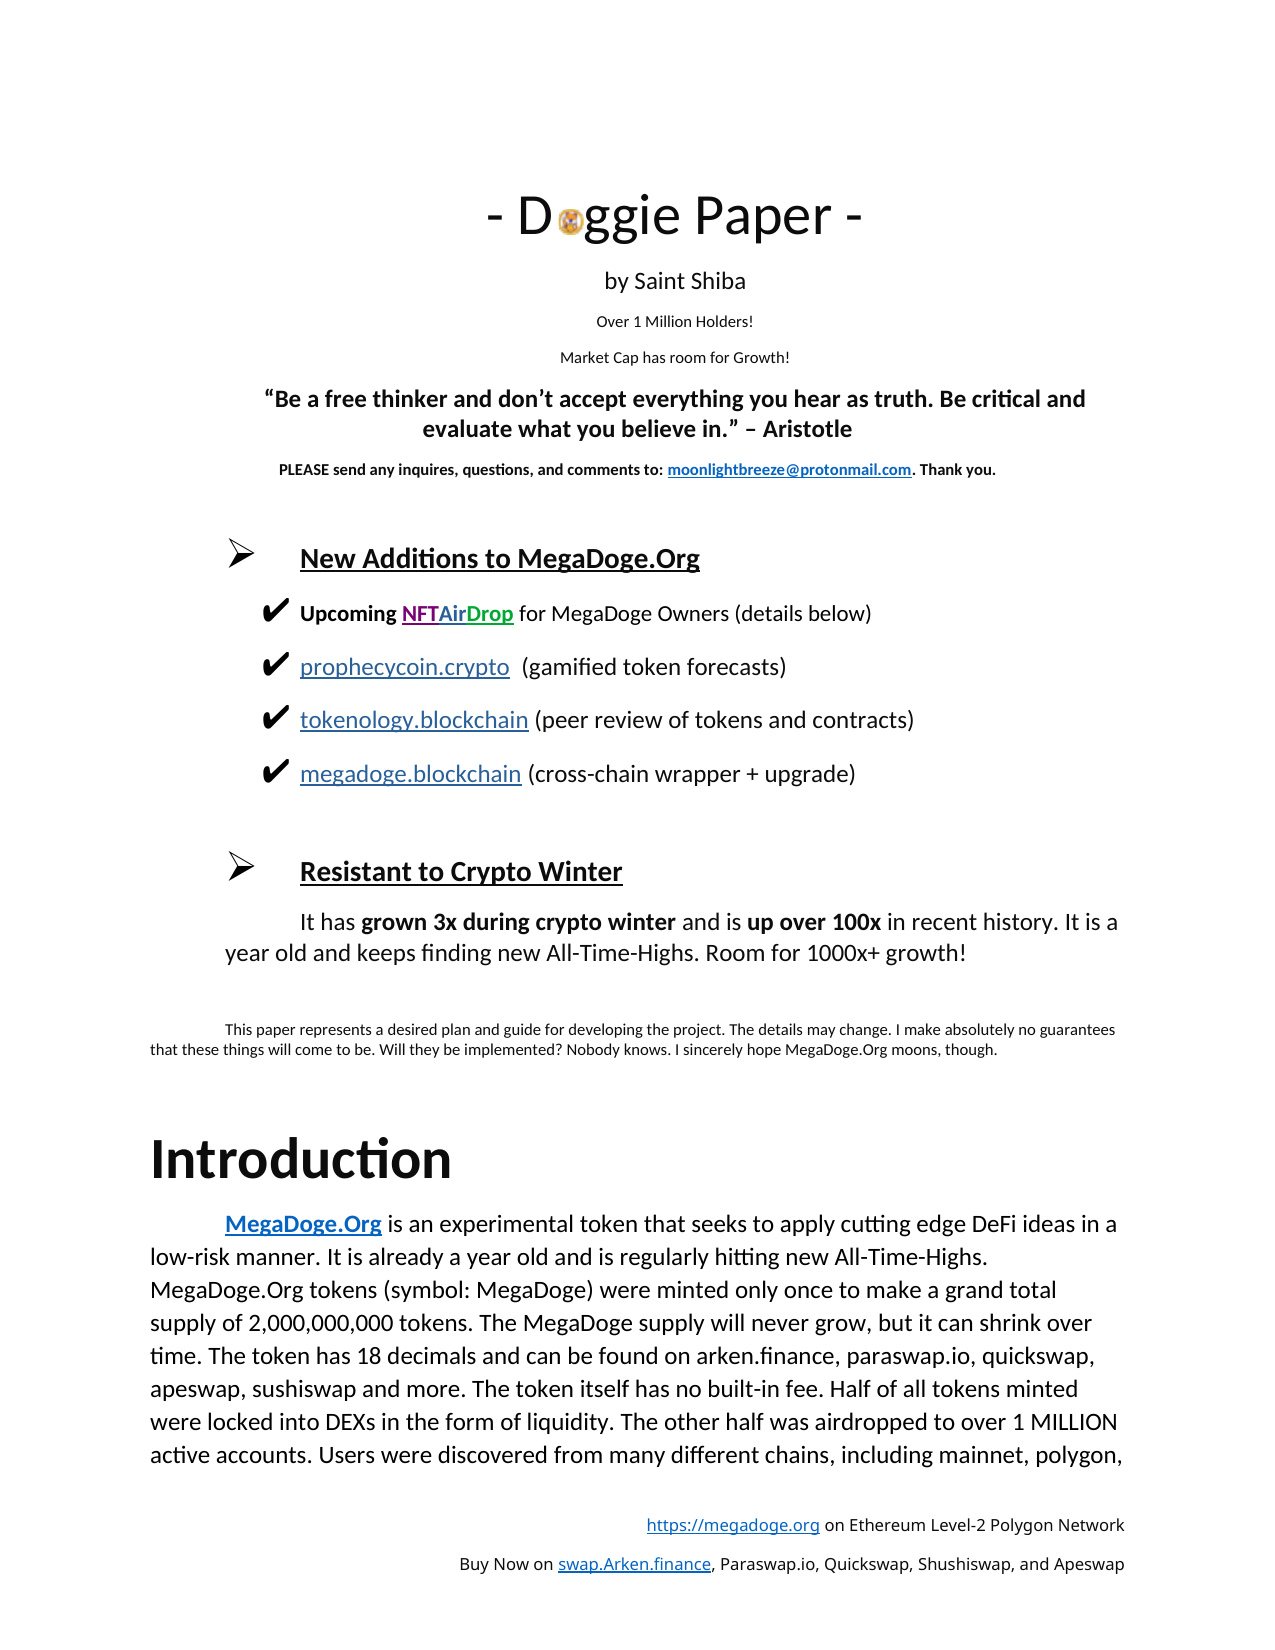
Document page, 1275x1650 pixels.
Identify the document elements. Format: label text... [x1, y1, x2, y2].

list megadoge.blockchain (cross-chain wrapper + upgrade) [262, 753, 1125, 791]
list - D ggie Paper - [225, 178, 1125, 249]
text It has grown 3x during crypto winter and is up over 100x in recent history. It is a year old and keeps finding new All-Time-Highs. Room for 1000x+ growth! [225, 907, 1125, 968]
list Upcoming NFTAirDrop for MegaDoge Owners (details below) [262, 593, 1125, 631]
text PLEASE send any inquires, questions, and comments to: moonlightbreeze@protonmail.com. Thank you. [150, 459, 1125, 480]
text Over 1 Million Holders! [150, 311, 1125, 331]
text “Be a free thinker and don’t accept everything you hear as truth. Be critical and evaluate what you believe in.” – Aristotle [150, 383, 1125, 444]
text MegaDoge.Org is an experimental token that seeks to apply cutting edge DeFi ideas in a low-risk manner. It is already a year old and is regularly hitting new All-Time-Highs. MegaDoge.Org tokens (symbol: MegaDoge) were minted only once to make a grand total supply of 2,000,000,000 tokens. The MegaDoge supply will never grow, but it can shrink over time. The token has 18 decimals and can be found on arken.finance, paraswap.io, quickswap, apeswap, sushiswap and more. The token itself has no built-in fee. Half of all tokens minted were locked into DEXs in the form of liquidity. The other half was airdropped to over 1 MILLION active accounts. Users were discovered from many different chains, including mainnet, polygon, [150, 1208, 1125, 1469]
picture [558, 209, 584, 235]
list New Additions to MegaDoge.Org [225, 539, 1125, 577]
text Introduction [150, 1122, 1125, 1193]
list Resistant to Crypto Winter [225, 853, 1125, 891]
text Market Cap has room for Growth! [150, 347, 1125, 367]
list prophecycoin.crypto (gamified token forecasts) [262, 646, 1125, 684]
text by Saint Shiba [150, 265, 1125, 295]
list tokenology.blockchain (peer review of tokens and contracts) [262, 700, 1125, 738]
text This paper represents a desired plan and guide for developing the project. The details may change. I make absolutely no guarantees that these things will come to be. Will they be implemented? Nobody knows. I sincerely hope MegaDoge.Org moons, though. [150, 1019, 1125, 1060]
